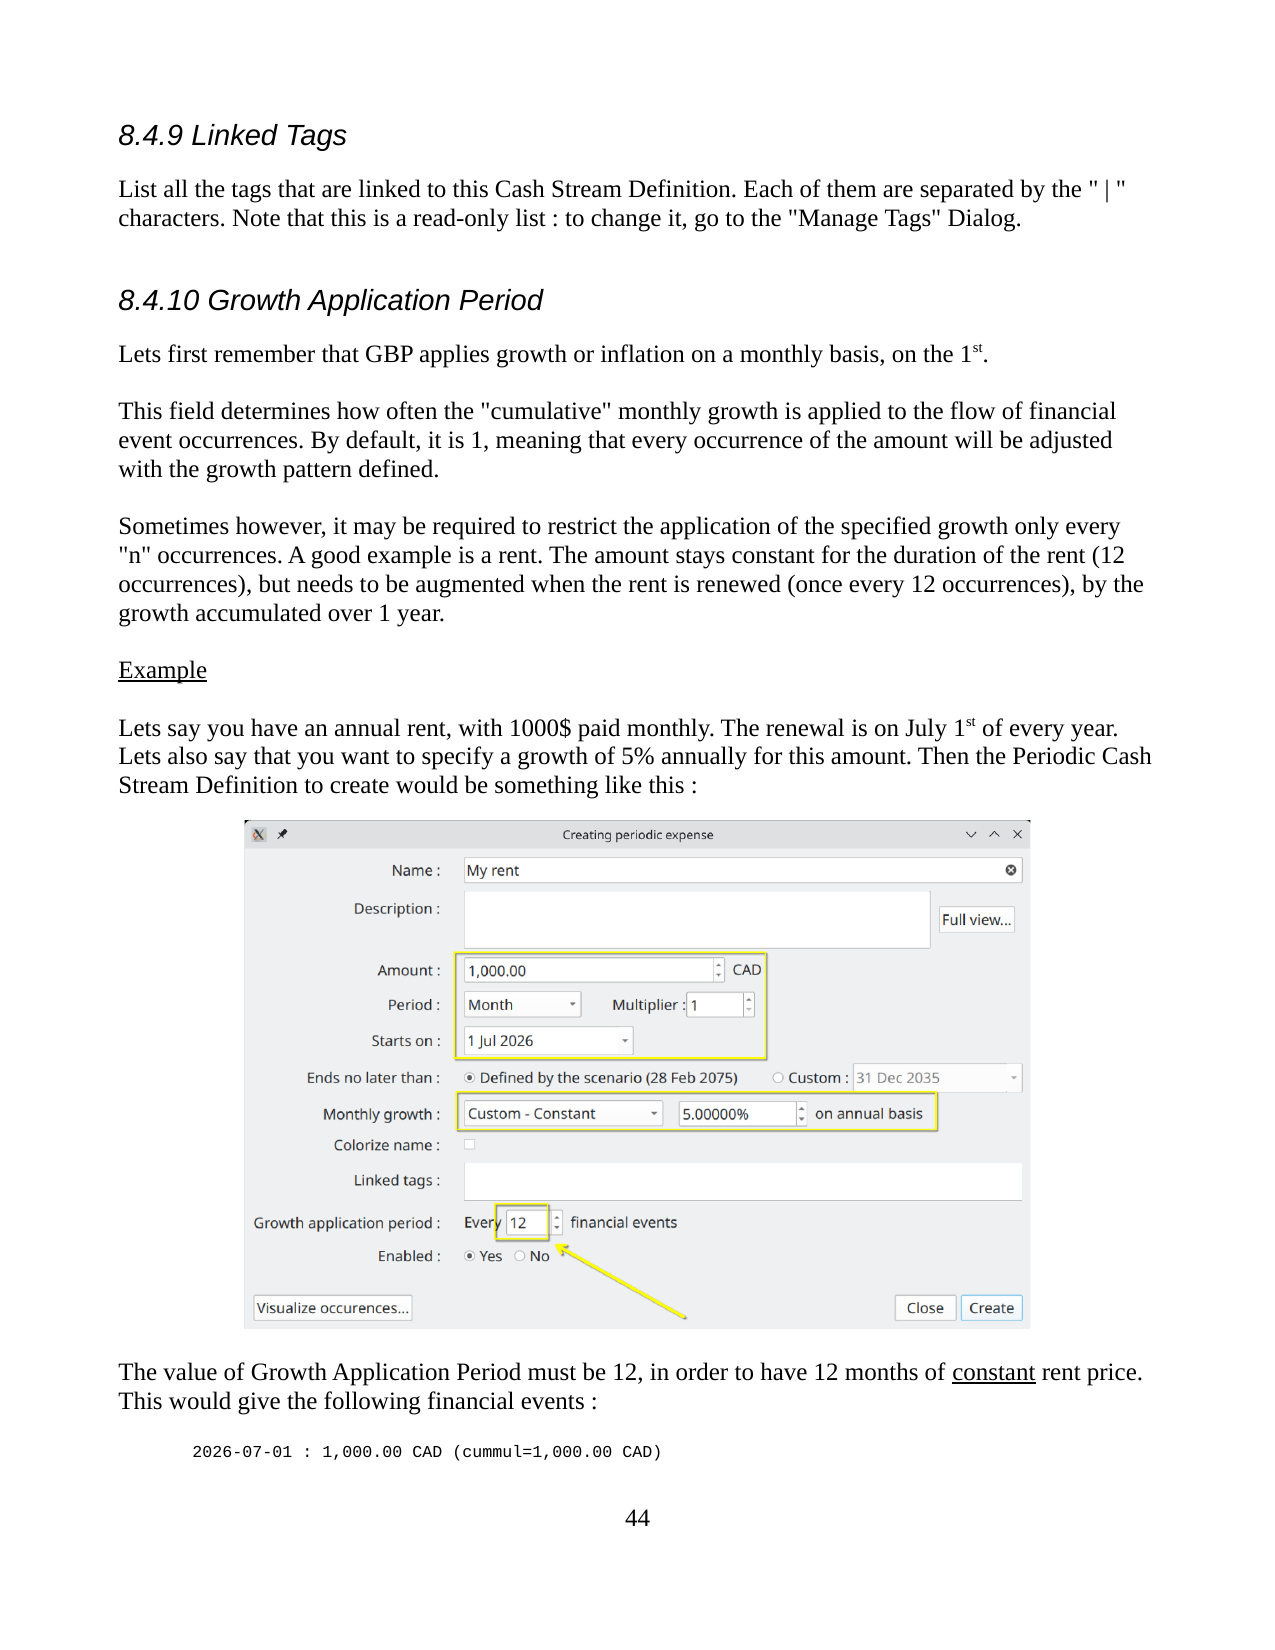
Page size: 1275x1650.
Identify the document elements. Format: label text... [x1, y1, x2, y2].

picture [244, 820, 1031, 1329]
text 2026-07-01 : 1,000.00 CAD (cummul=1,000.00 CAD) [192, 1444, 1157, 1462]
text Sometimes however, it may be required to restrict the application of the specified growth only every "n" occurrences. A good example is a rent. The amount stays constant for the duration of the rent (12 occurrences), but needs to be augmented when the rent is renewed (once every 12 occurrences), by the growth accumulated over 1 year. [118, 511, 1157, 626]
text Example [118, 655, 1157, 684]
subtitle Growth Application Period [118, 283, 1157, 316]
text Lets first remember that GBP applies growth or inflation on a monthly basis, on the 1st. [118, 339, 1157, 368]
text List all the tags that are linked to this Cash Stream Definition. Each of them are separated by the " | " characters. Note that this is a read-only list : to change it, go to the "Manage Tags" Dialog. [118, 174, 1157, 232]
text This field determines how often the "cumulative" monthly growth is applied to the flow of financial event occurrences. By default, it is 1, meaning that every occurrence of the amount will be adjusted with the growth pattern defined. [118, 396, 1157, 483]
text Lets say you have an annual rent, with 1000$ paid monthly. The renewal is on July 1st of every year. Lets also say that you want to specify a growth of 5% annually for this amount. Then the Periodic Cash Stream Definition to create would be something like this : [118, 713, 1157, 799]
subtitle Linked Tags [118, 118, 1157, 152]
text The value of Growth Application Period must be 12, in order to have 12 months of constant rent price. This would give the following financial events : [118, 1357, 1157, 1415]
